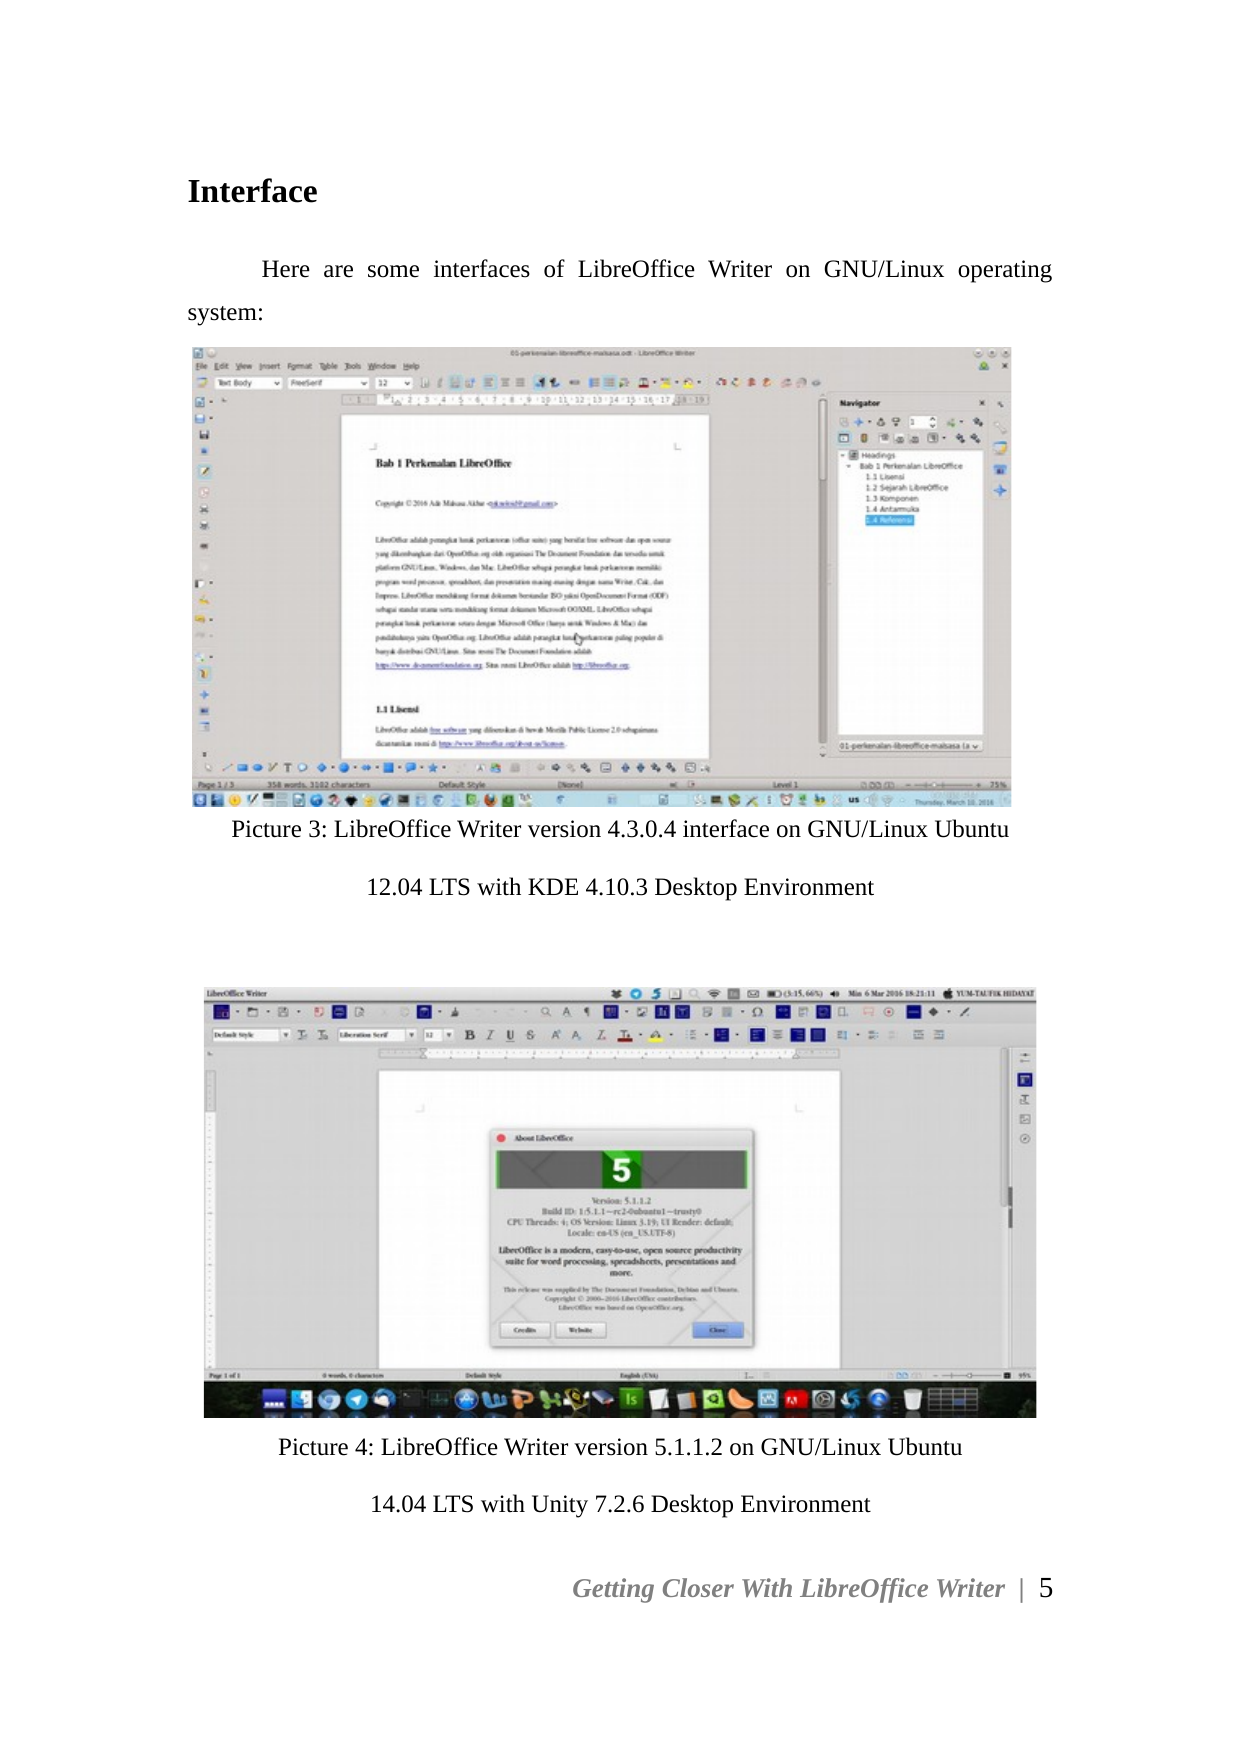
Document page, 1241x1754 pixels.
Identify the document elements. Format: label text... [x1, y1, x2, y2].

text Here are some interfaces of LibreOffice Writer on GNU/Linux operating system: [187, 254, 1053, 326]
text Picture 4: LibreOffice Writer version 5.1.1.2 on GNU/Linux Ubuntu [187, 987, 1053, 1461]
text Picture 3: LibreOffice Writer version 4.3.0.4 interface on GNU/Linux Ubuntu [187, 814, 1053, 843]
picture [203, 987, 1037, 1418]
subtitle Interface [187, 171, 1053, 209]
text 12.04 LTS with KDE 4.10.3 Desktop Environment [187, 872, 1053, 901]
picture [192, 347, 1012, 807]
text 14.04 LTS with Unity 7.2.6 Desktop Environment [187, 1489, 1053, 1518]
